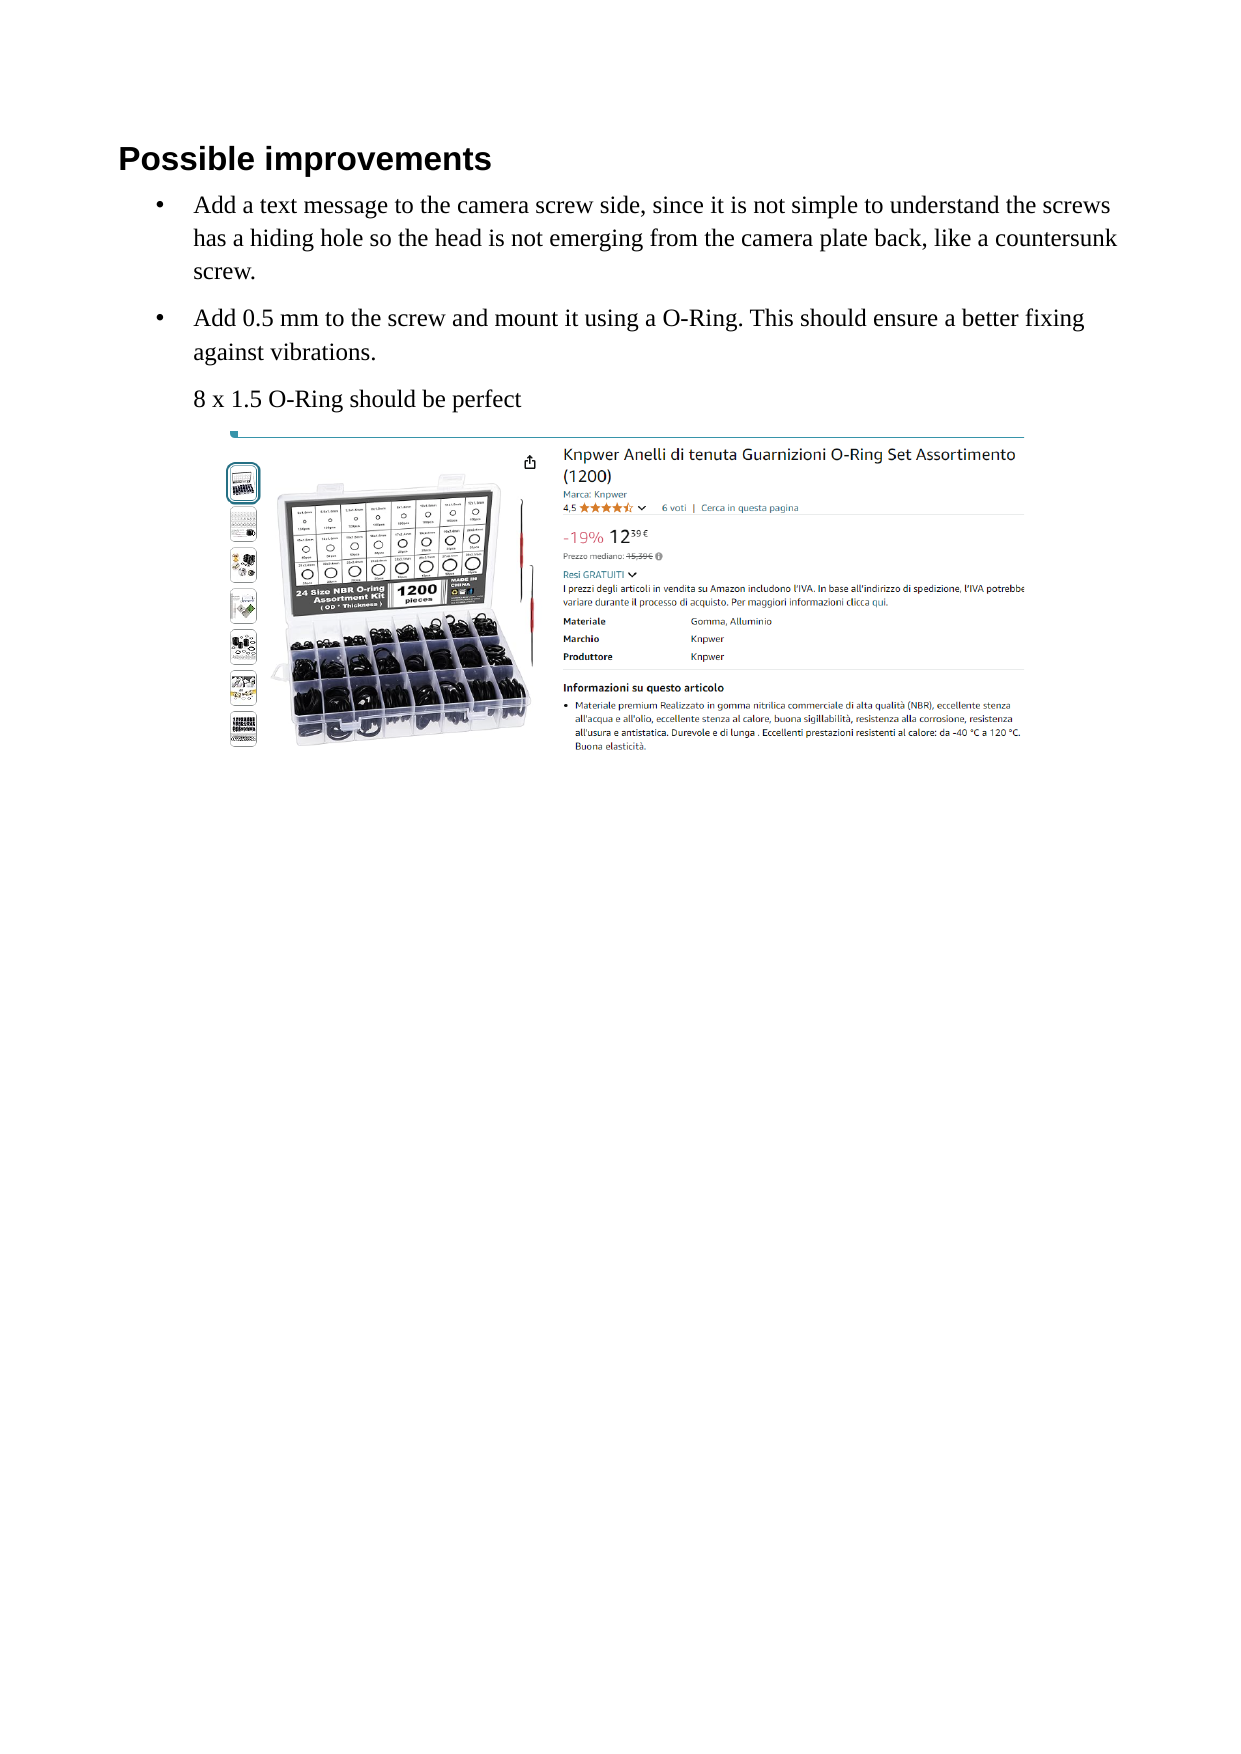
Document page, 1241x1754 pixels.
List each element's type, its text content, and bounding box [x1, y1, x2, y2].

subtitle Possible improvements [118, 139, 1122, 177]
list Add a text message to the camera screw side, since it is not simple to understand the screws has a hiding hole so the head is not emerging from the camera plate back, like a countersunk screw. [156, 190, 1122, 285]
list 8 x 1.5 O-Ring should be perfect [156, 384, 1122, 413]
picture [216, 431, 1025, 758]
list Add 0.5 mm to the screw and mount it using a O-Ring. This should ensure a better fixing against vibrations. [156, 303, 1122, 365]
